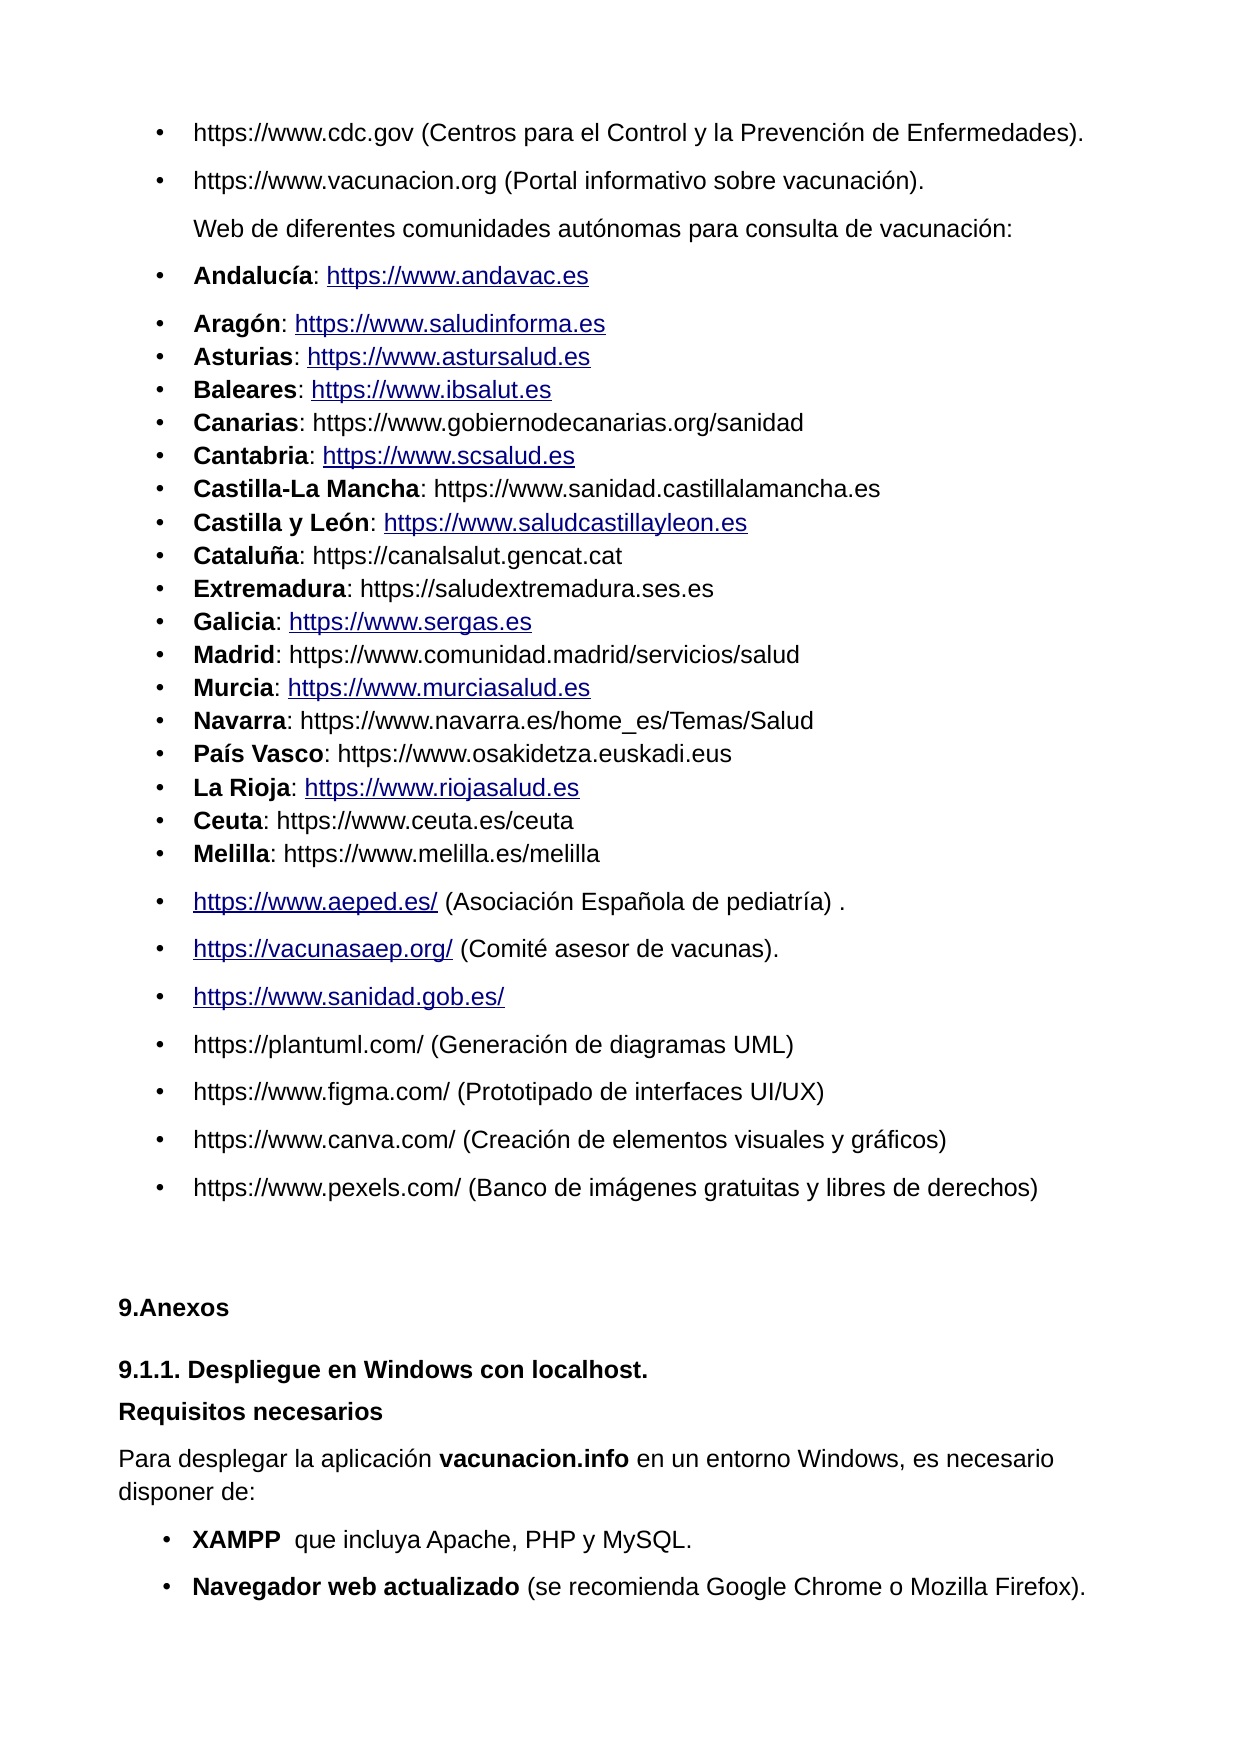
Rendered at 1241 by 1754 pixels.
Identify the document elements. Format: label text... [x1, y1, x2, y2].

list Asturias: https://www.astursalud.es [156, 342, 1122, 371]
list https://vacunasaep.org/ (Comité asesor de vacunas). [156, 934, 1122, 963]
subtitle 9.Anexos [118, 1293, 1122, 1322]
list La Rioja: https://www.riojasalud.es [156, 773, 1122, 801]
list Cataluña: https://canalsalut.gencat.cat [156, 541, 1122, 569]
list https://www.cdc.gov (Centros para el Control y la Prevención de Enfermedades). [156, 118, 1122, 147]
list Galicia: https://www.sergas.es [156, 607, 1122, 636]
list Castilla y León: https://www.saludcastillayleon.es [156, 508, 1122, 536]
text Requisitos necesarios [118, 1396, 1122, 1425]
list Extremadura: https://saludextremadura.ses.es [156, 574, 1122, 603]
list Castilla-La Mancha: https://www.sanidad.castillalamancha.es [156, 474, 1122, 503]
list Navegador web actualizado (se recomienda Google Chrome o Mozilla Firefox). [162, 1572, 1122, 1601]
list https://www.aeped.es/ (Asociación Española de pediatría) . [156, 887, 1122, 915]
list https://www.sanidad.gob.es/ [156, 982, 1122, 1011]
subtitle 9.1.1. Despliegue en Windows con localhost. [118, 1355, 1122, 1384]
list Ceuta: https://www.ceuta.es/ceuta [156, 806, 1122, 834]
list Canarias: https://www.gobiernodecanarias.org/sanidad [156, 408, 1122, 437]
list https://www.canva.com/ (Creación de elementos visuales y gráficos) [156, 1125, 1122, 1154]
list XAMPP que incluya Apache, PHP y MySQL. [162, 1525, 1122, 1553]
list Murcia: https://www.murciasalud.es [156, 673, 1122, 702]
list Melilla: https://www.melilla.es/melilla [156, 839, 1122, 868]
list https://www.figma.com/ (Prototipado de interfaces UI/UX) [156, 1077, 1122, 1106]
list Baleares: https://www.ibsalut.es [156, 375, 1122, 404]
list https://www.pexels.com/ (Banco de imágenes gratuitas y libres de derechos) [156, 1173, 1122, 1202]
list Cantabria: https://www.scsalud.es [156, 441, 1122, 470]
list Madrid: https://www.comunidad.madrid/servicios/salud [156, 640, 1122, 669]
list Aragón: https://www.saludinforma.es [156, 309, 1122, 338]
list País Vasco: https://www.osakidetza.euskadi.eus [156, 739, 1122, 768]
list Web de diferentes comunidades autónomas para consulta de vacunación: [156, 213, 1122, 242]
list Navarra: https://www.navarra.es/home_es/Temas/Salud [156, 706, 1122, 735]
list Andalucía: https://www.andavac.es [156, 261, 1122, 290]
list https://www.vacunacion.org (Portal informativo sobre vacunación). [156, 166, 1122, 195]
list https://plantuml.com/ (Generación de diagramas UML) [156, 1030, 1122, 1058]
text Para desplegar la aplicación vacunacion.info en un entorno Windows, es necesario disponer de: [118, 1444, 1122, 1506]
